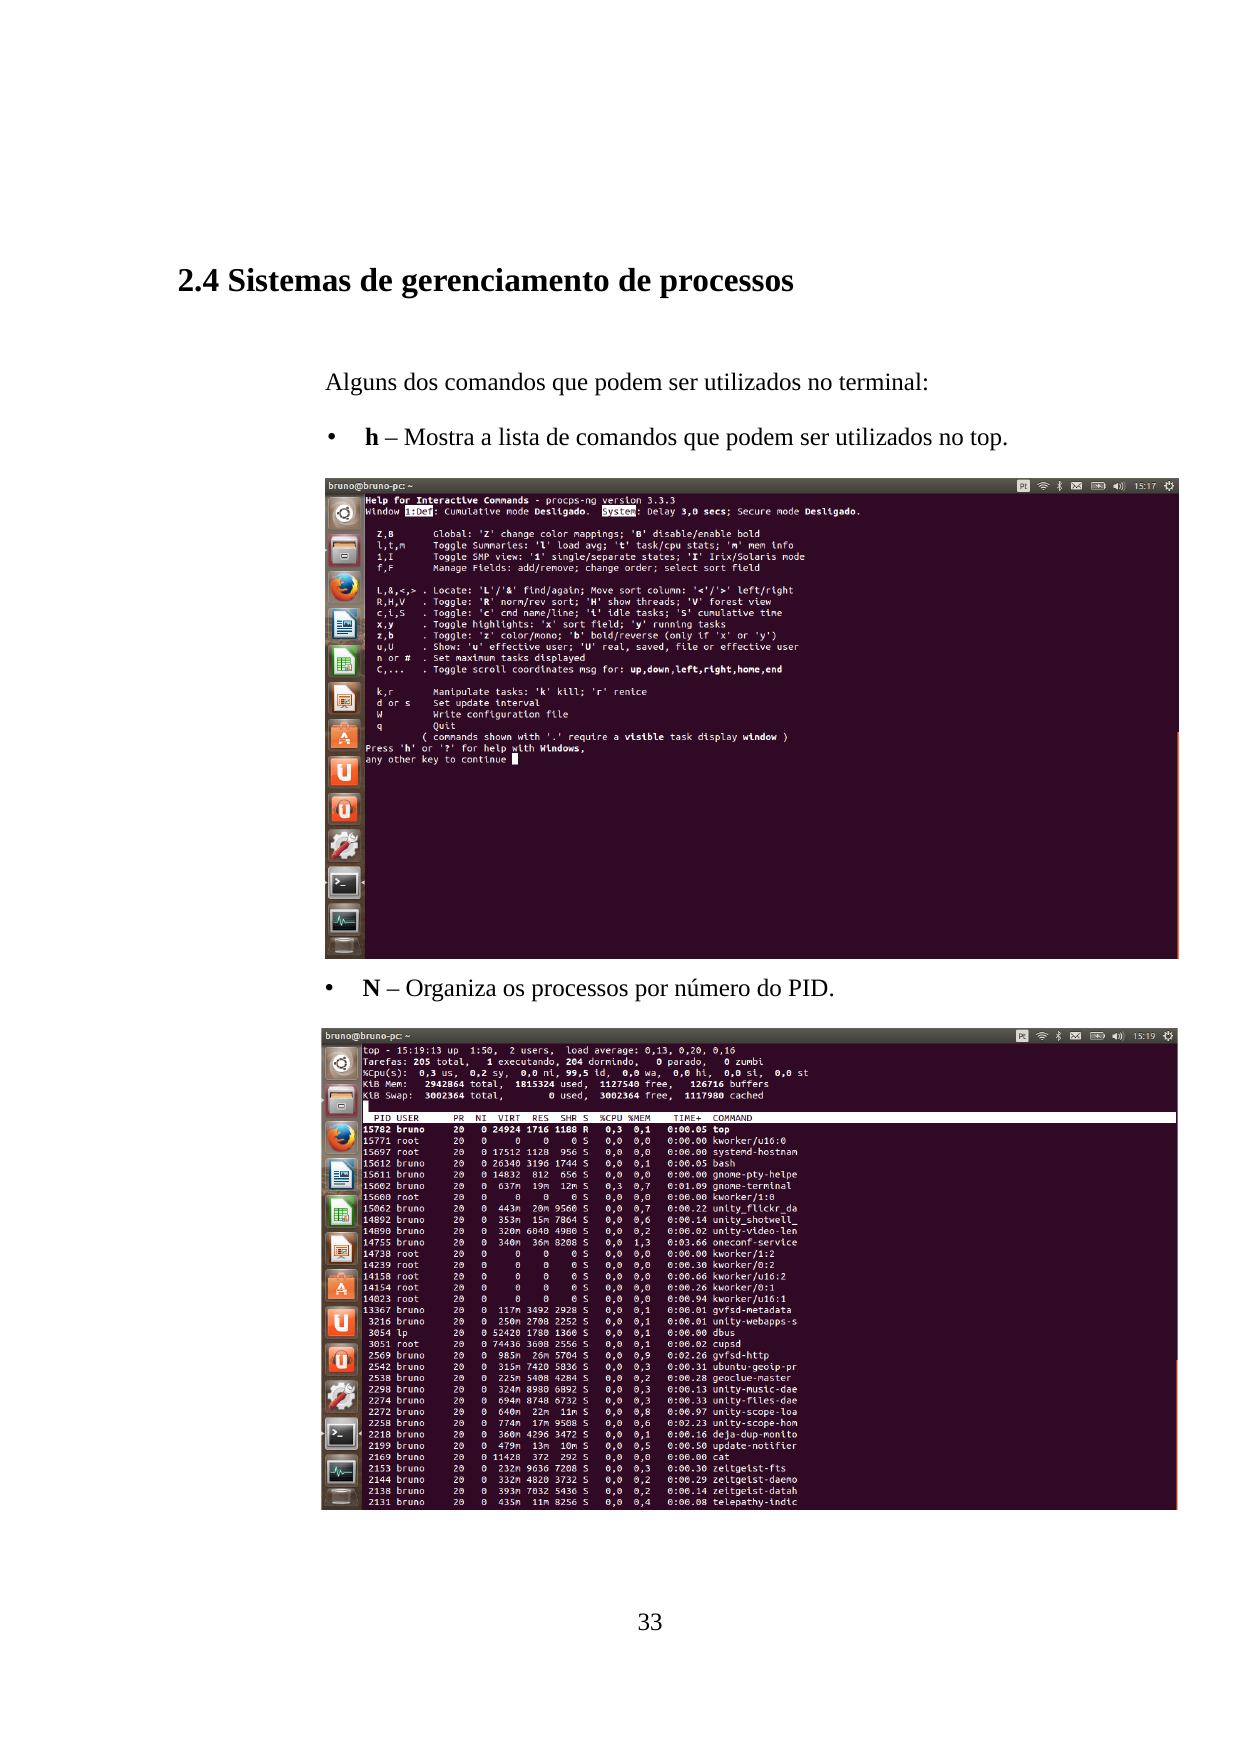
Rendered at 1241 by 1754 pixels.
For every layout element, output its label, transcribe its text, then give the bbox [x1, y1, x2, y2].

list N – Organiza os processos por número do PID. [325, 959, 1122, 1001]
picture [325, 478, 1179, 959]
list h – Mostra a lista de comandos que podem ser utilizados no top. [327, 422, 1122, 451]
picture [321, 1028, 1178, 1510]
text Alguns dos comandos que podem ser utilizados no terminal: [177, 367, 1122, 396]
subtitle 2.4 Sistemas de gerenciamento de processos [177, 260, 1122, 299]
